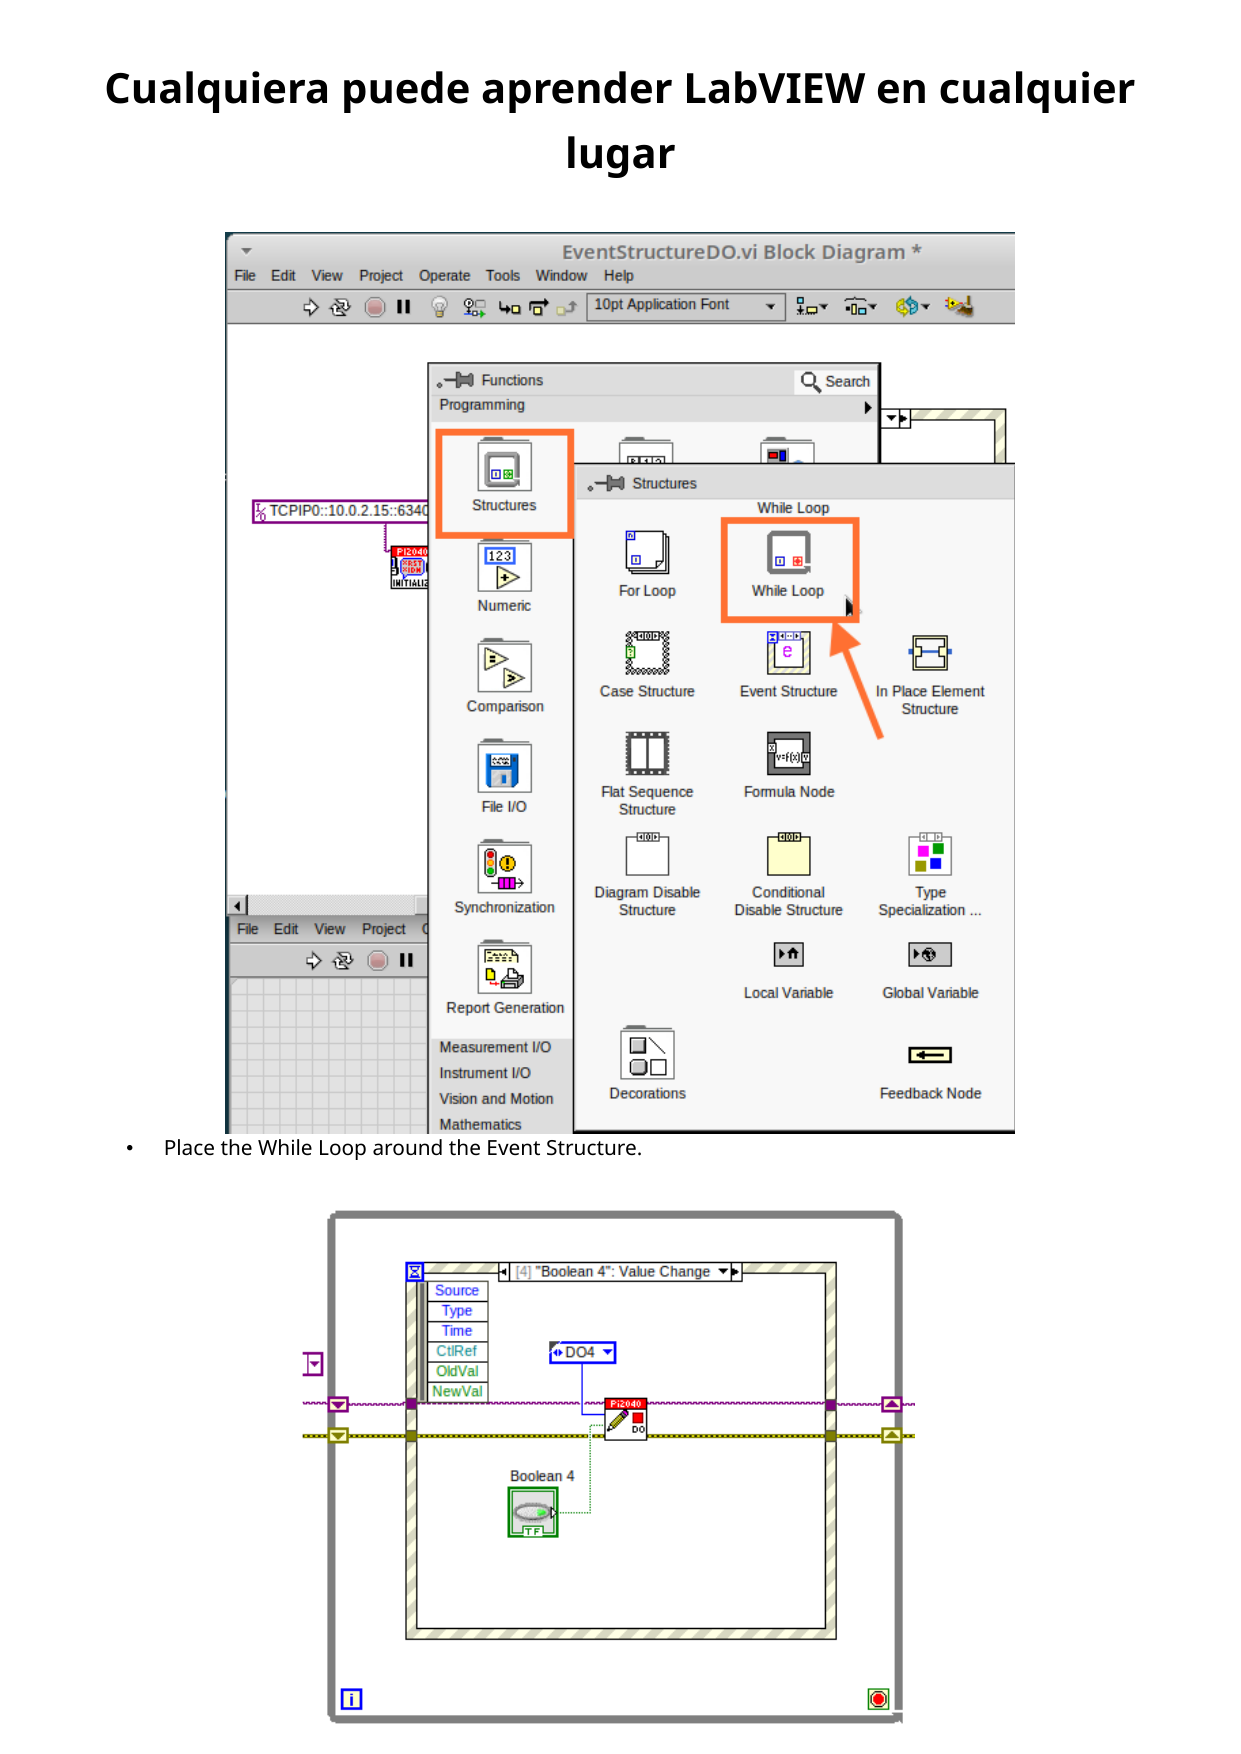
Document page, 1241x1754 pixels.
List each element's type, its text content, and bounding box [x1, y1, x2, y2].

picture [225, 232, 1015, 1134]
list Place the While Loop around the Event Structure. [126, 232, 1152, 1162]
picture [302, 1192, 915, 1737]
